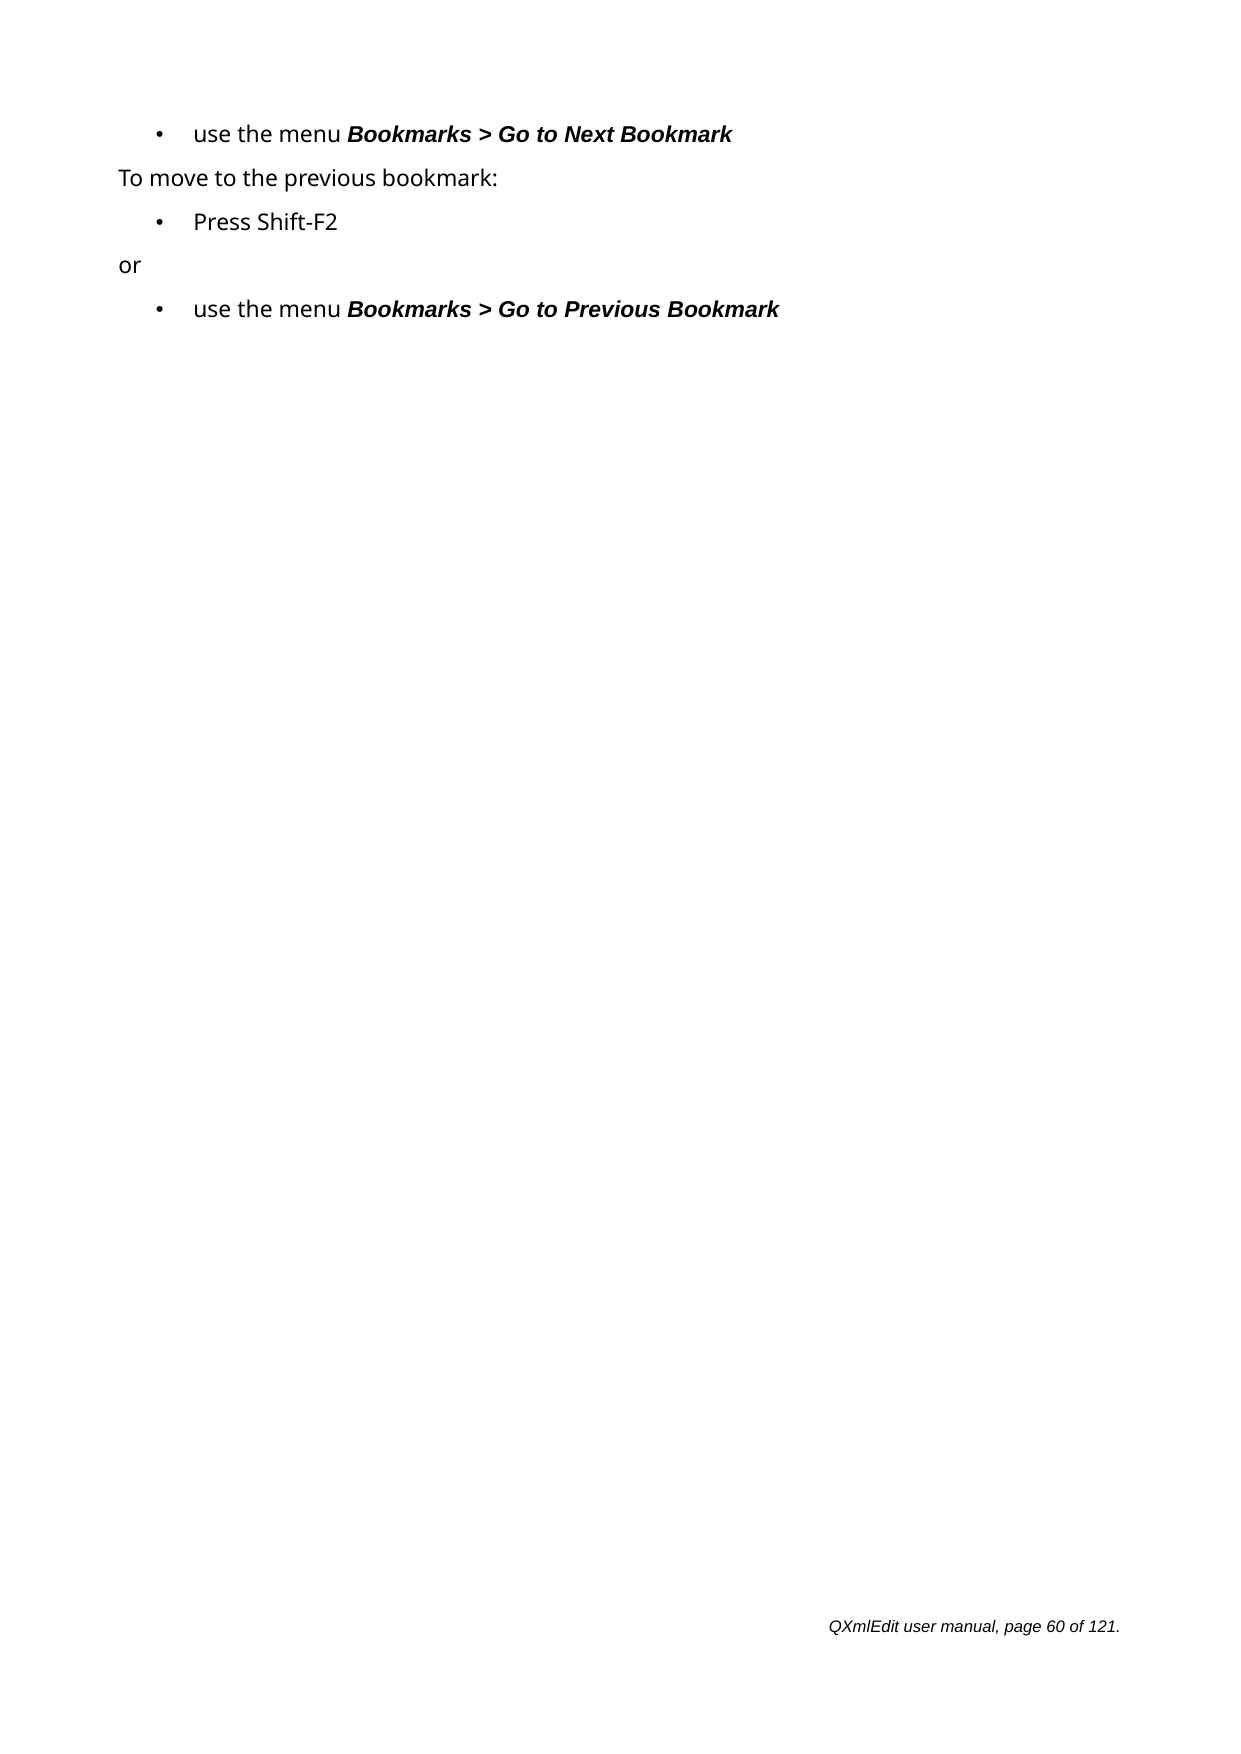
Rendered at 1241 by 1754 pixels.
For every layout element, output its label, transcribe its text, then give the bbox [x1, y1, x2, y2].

text To move to the previous bookmark: [118, 162, 1122, 193]
text or [118, 249, 1122, 281]
list use the menu Bookmarks > Go to Previous Bookmark [156, 293, 1122, 324]
list use the menu Bookmarks > Go to Next Bookmark [156, 118, 1122, 149]
list Press Shift-F2 [156, 206, 1122, 237]
